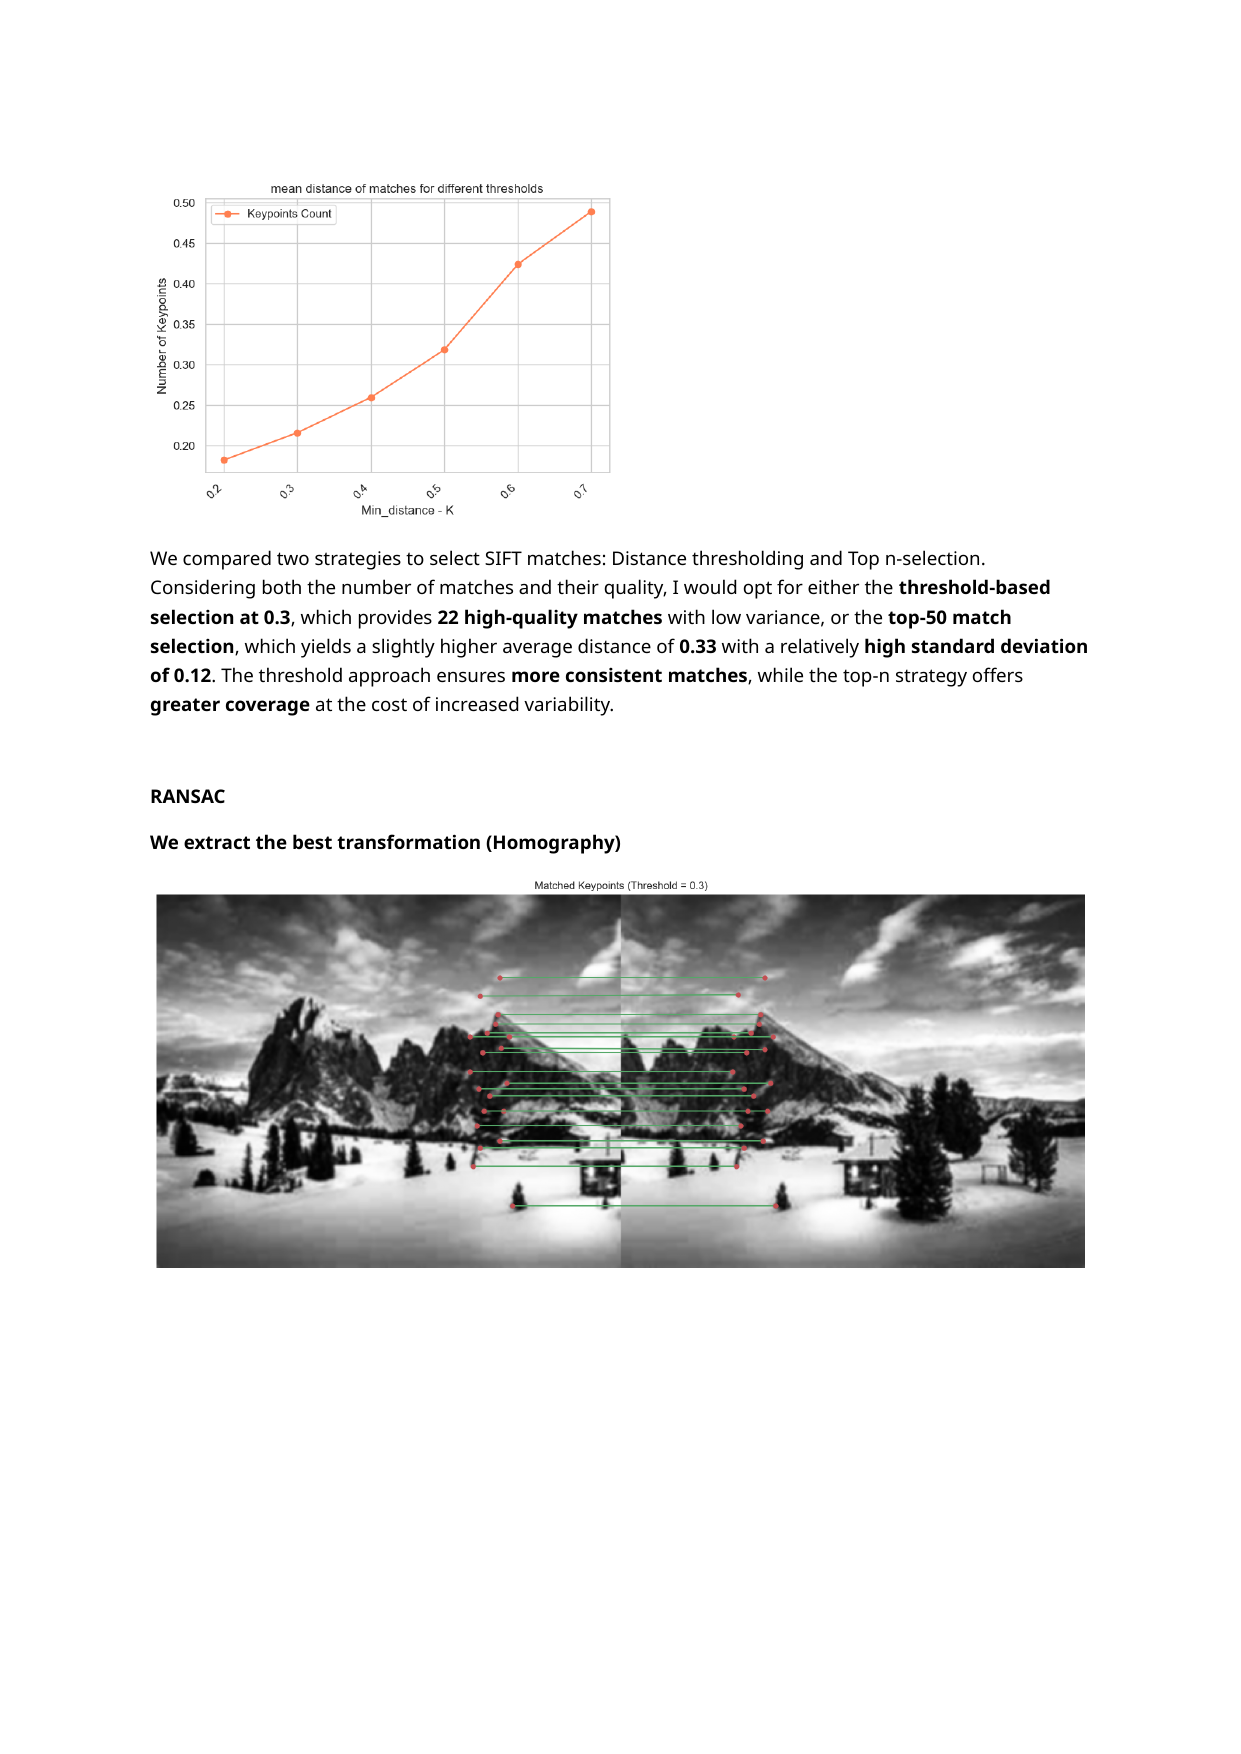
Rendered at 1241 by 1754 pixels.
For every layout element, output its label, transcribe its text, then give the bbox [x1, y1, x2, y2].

text RANSAC [150, 784, 1090, 809]
text We extract the best transformation (Homography) [150, 829, 1090, 855]
text We compared two strategies to select SIFT matches: Distance thresholding and Top n-selection. Considering both the number of matches and their quality, I would opt for either the threshold-based selection at 0.3, which provides 22 high-quality matches with low variance, or the top-50 match selection, which yields a slightly higher average distance of 0.33 with a relatively high standard deviation of 0.12. The threshold approach ensures more consistent matches, while the top-n strategy offers greater coverage at the cost of increased variability. [150, 545, 1090, 717]
